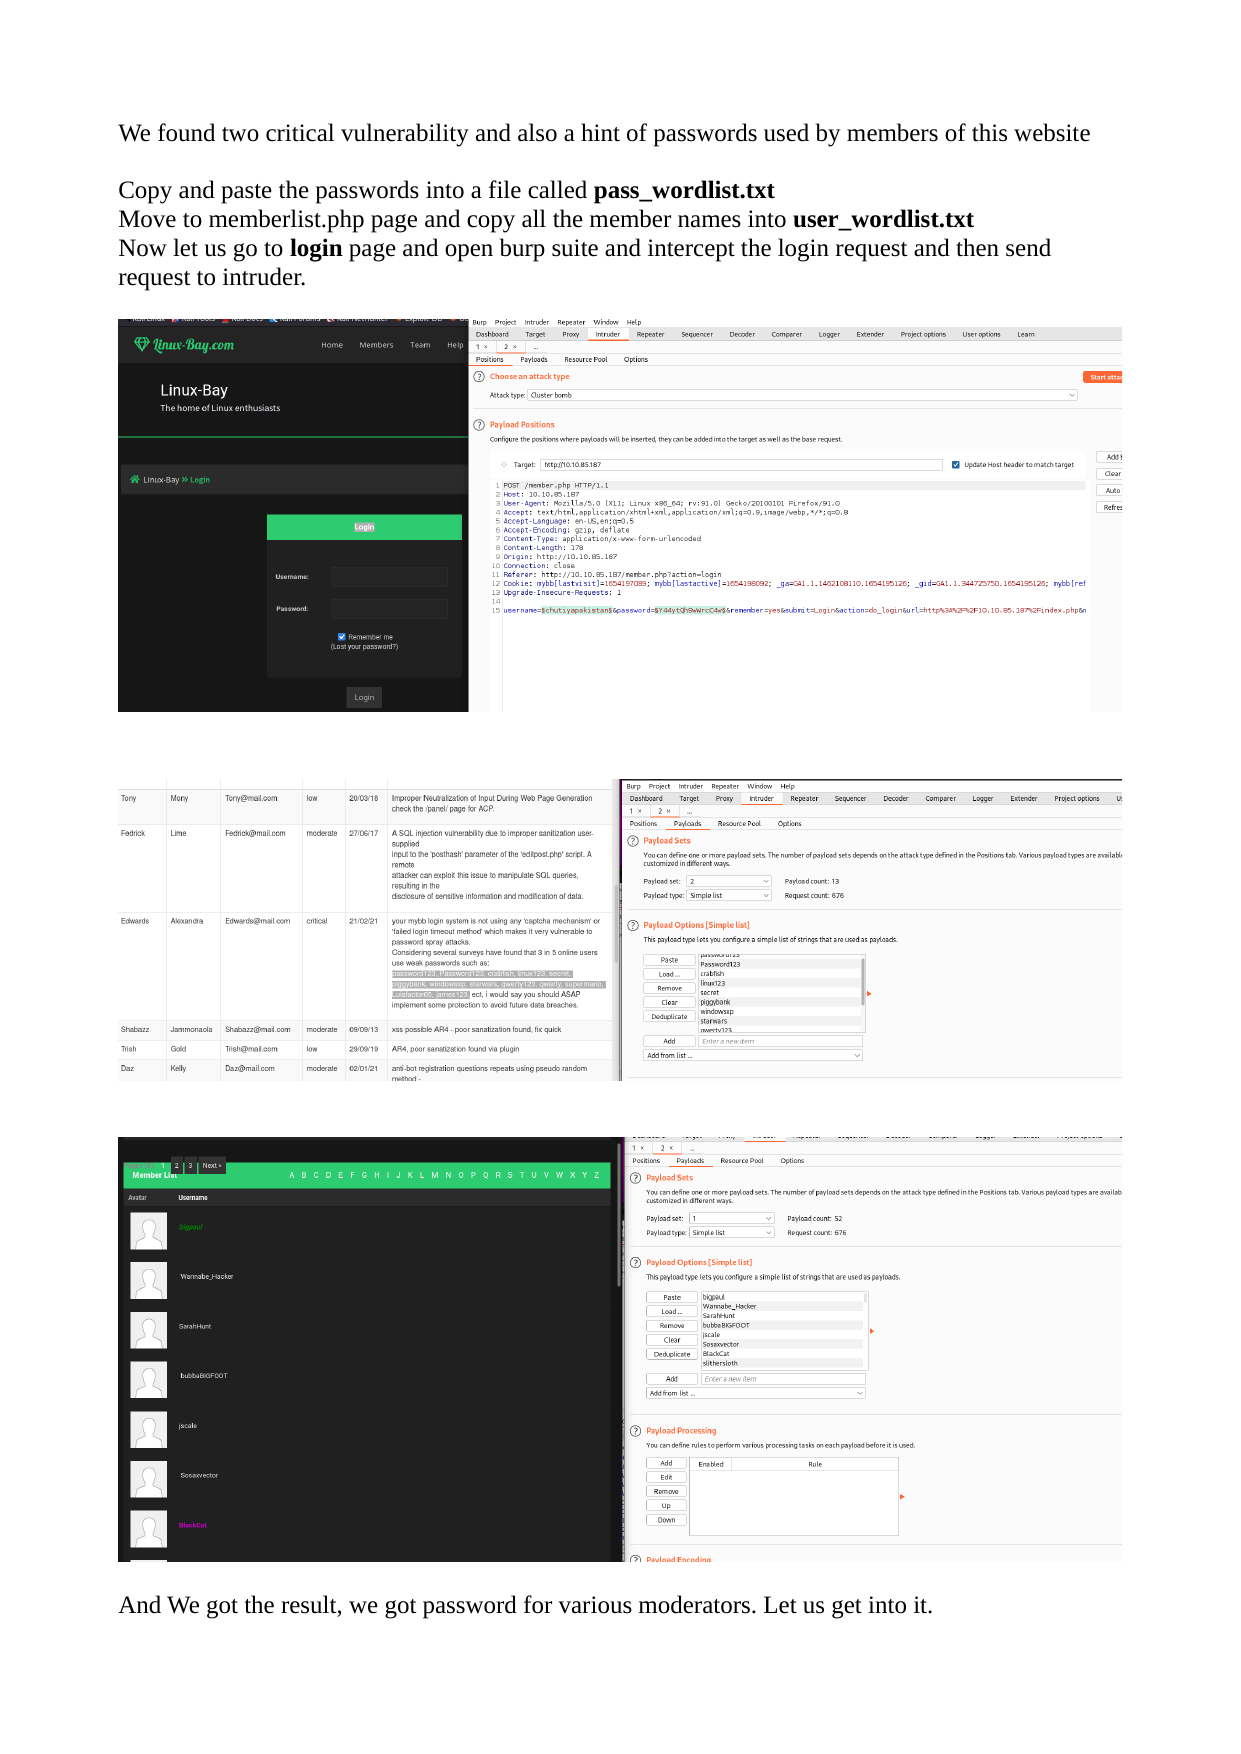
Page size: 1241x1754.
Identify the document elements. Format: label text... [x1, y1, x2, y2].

text And We got the result, we got password for various moderators. Let us get into it. [118, 1590, 1122, 1619]
text Move to memberlist.php page and copy all the member names into user_wordlist.txt [118, 204, 1122, 233]
text Now let us go to login page and open burp suite and intercept the login request and then send request to intruder. [118, 233, 1122, 291]
picture [118, 779, 1123, 1081]
text We found two critical vulnerability and also a hint of passwords used by members of this website [118, 118, 1122, 147]
picture [118, 1137, 1123, 1562]
text Copy and paste the passwords into a file called pass_wordlist.txt [118, 176, 1122, 204]
picture [118, 319, 1123, 712]
